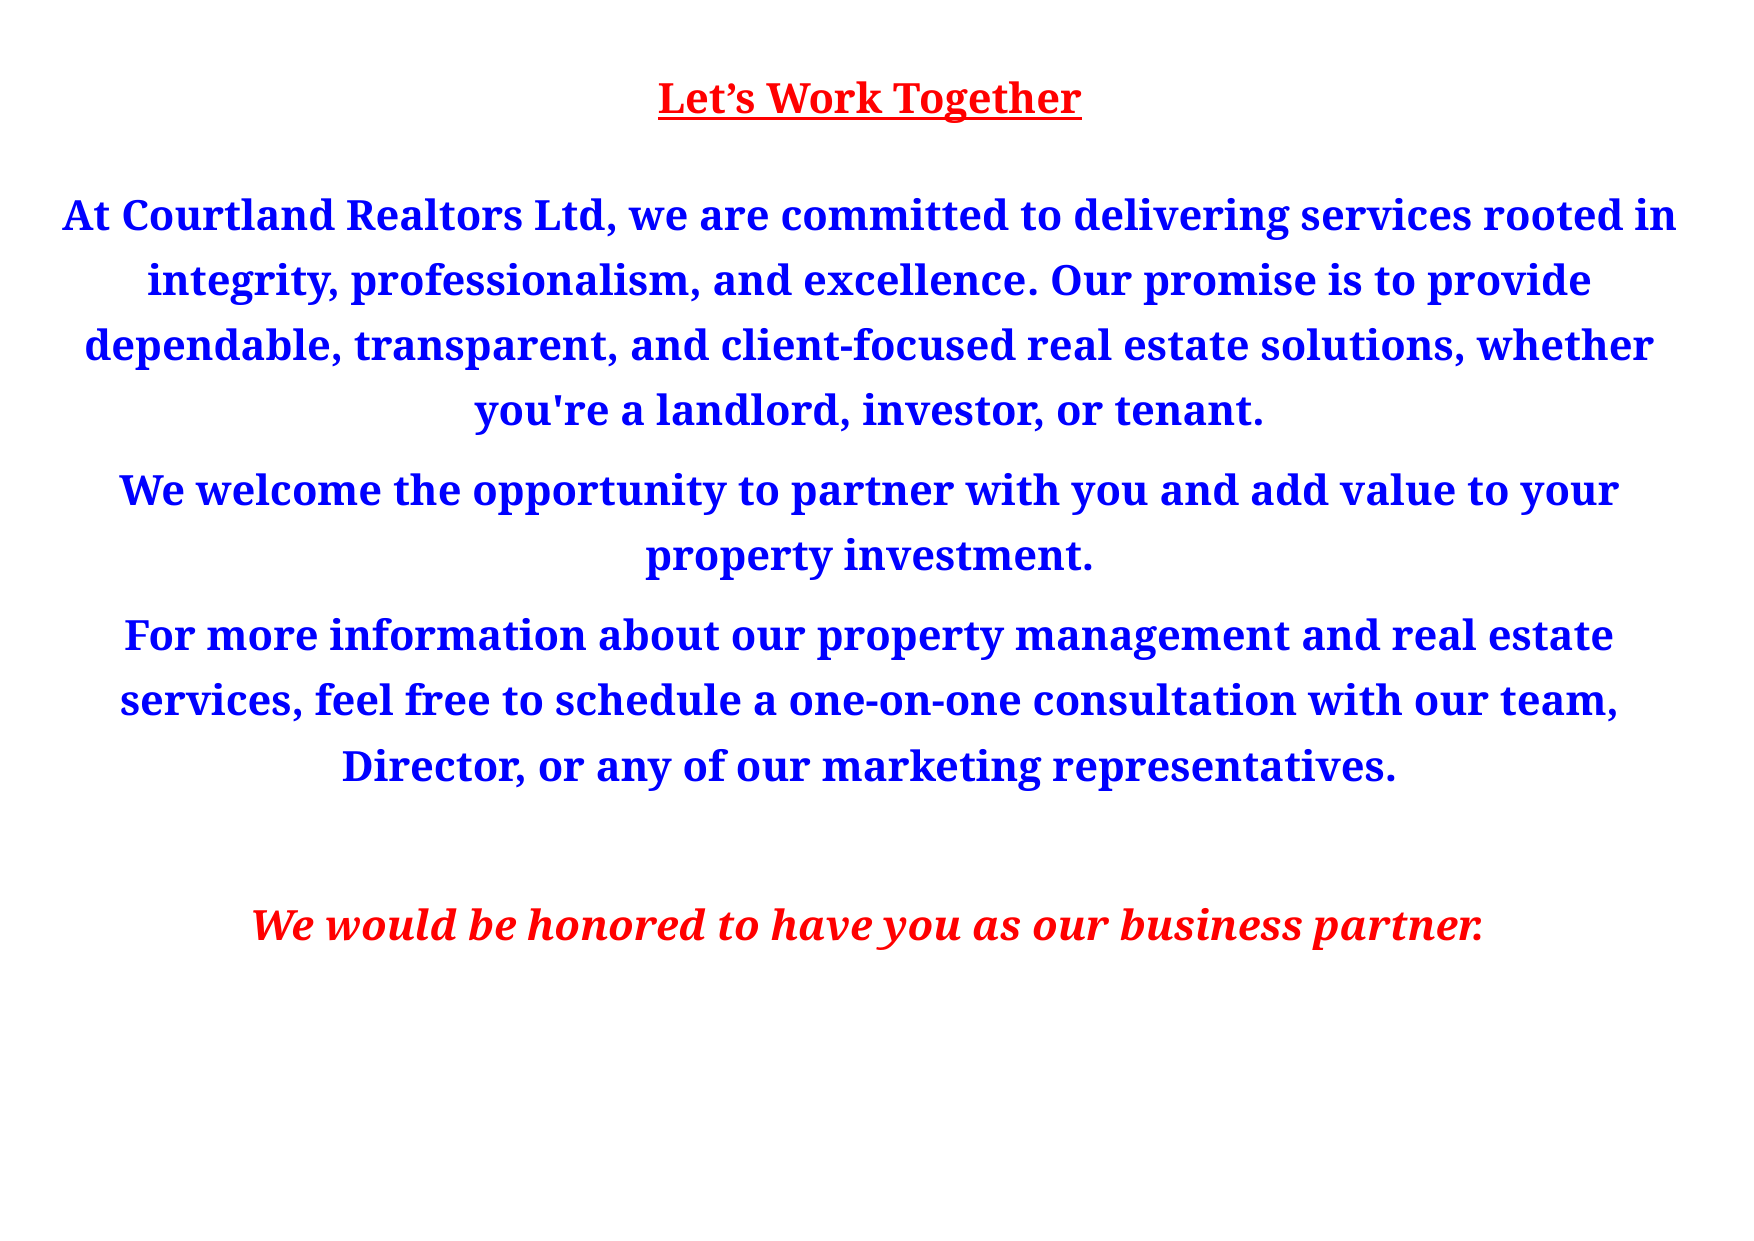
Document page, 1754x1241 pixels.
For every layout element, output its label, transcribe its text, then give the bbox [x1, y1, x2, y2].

text For more information about our property management and real estate services, feel free to schedule a one-on-one consultation with our team, Director, or any of our marketing representatives. [44, 606, 1695, 793]
text We would be honored to have you as our business partner. [103, 896, 1636, 953]
text At Courtland Realtors Ltd, we are committed to delivering services rooted in integrity, professionalism, and excellence. Our promise is to provide dependable, transparent, and client-focused real estate solutions, whether you're a landlord, investor, or tenant. [44, 186, 1695, 438]
text We welcome the opportunity to partner with you and add value to your property investment. [44, 461, 1695, 583]
subtitle Let’s Work Together [44, 69, 1695, 126]
